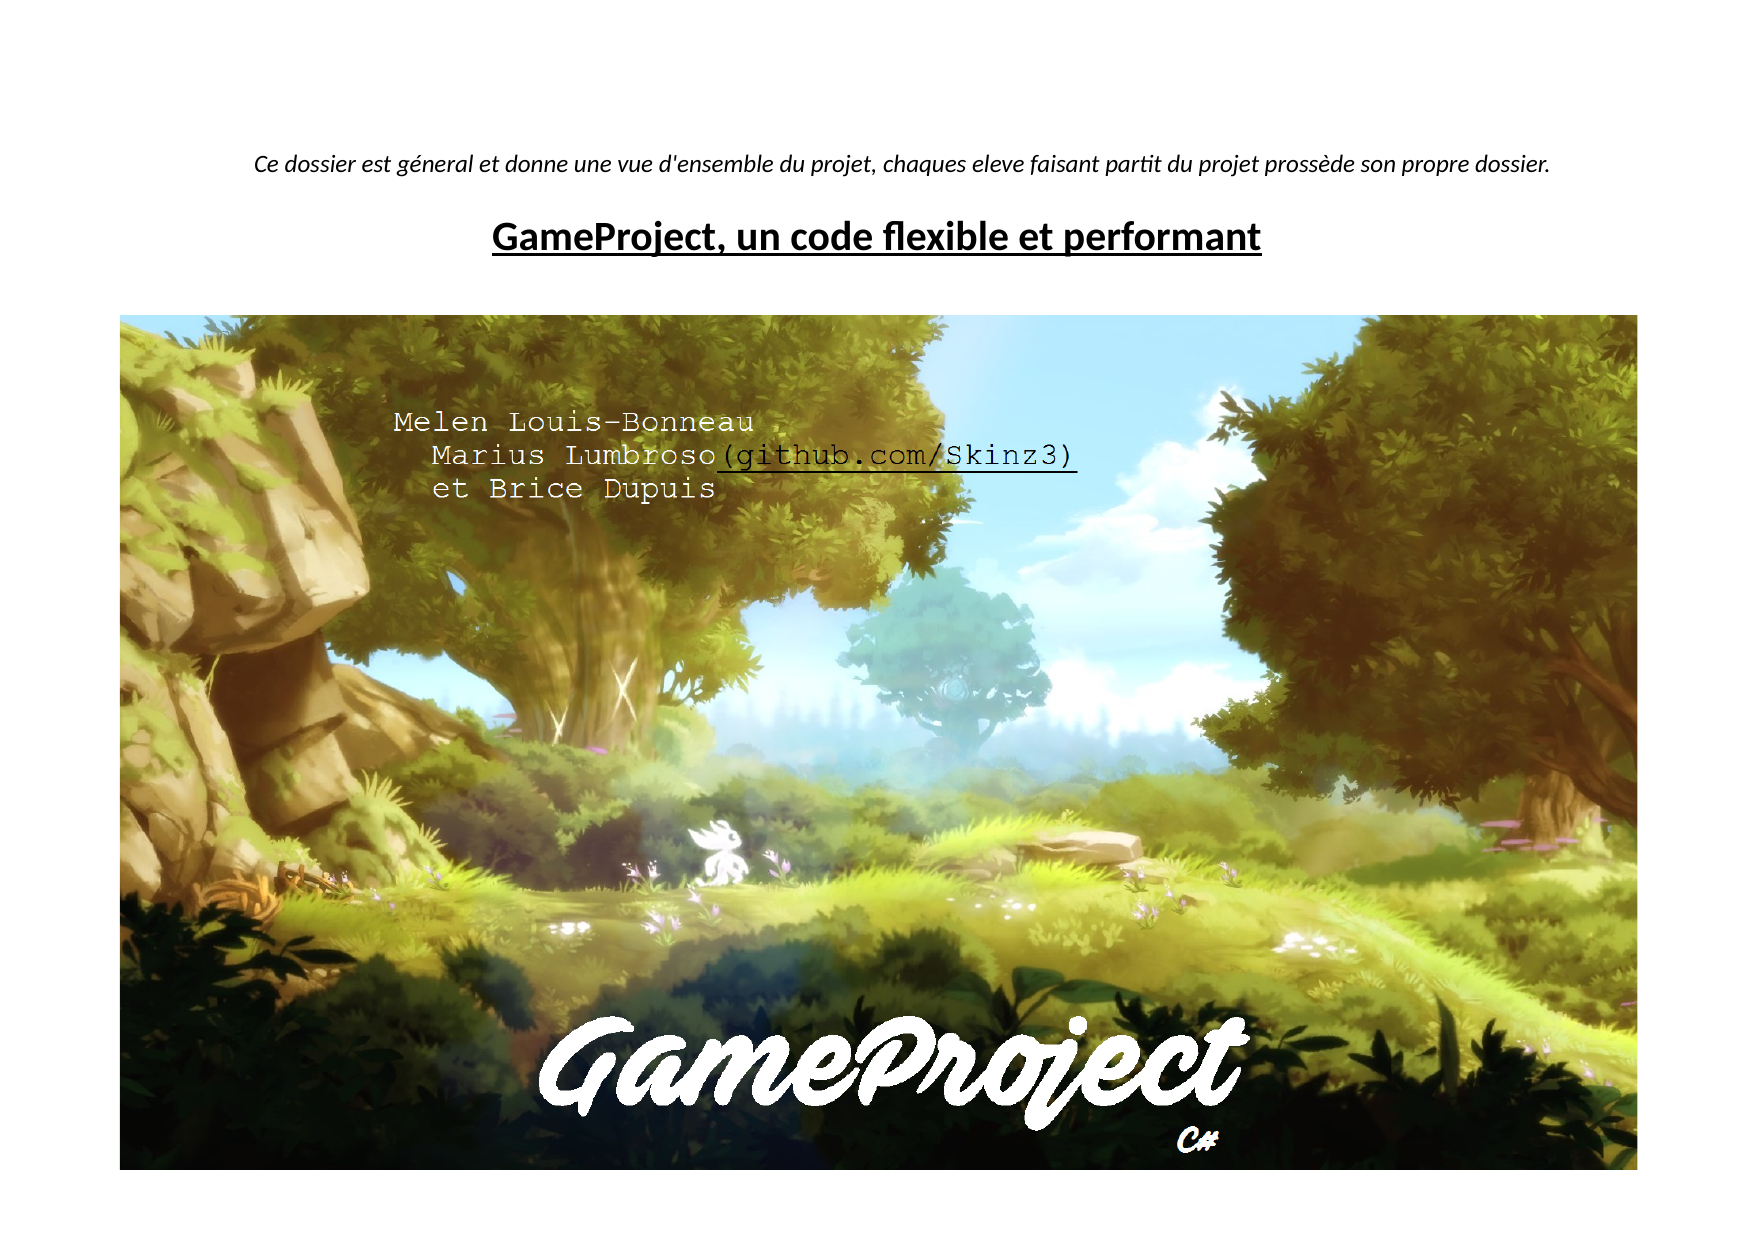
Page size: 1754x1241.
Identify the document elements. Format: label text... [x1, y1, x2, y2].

text GameProject, un code flexible et performant [118, 210, 1636, 261]
text Ce dossier est géneral et donne une vue d'ensemble du projet, chaques eleve faisant partit du projet prossède son propre dossier. [118, 149, 1636, 179]
picture [119, 315, 1638, 1170]
